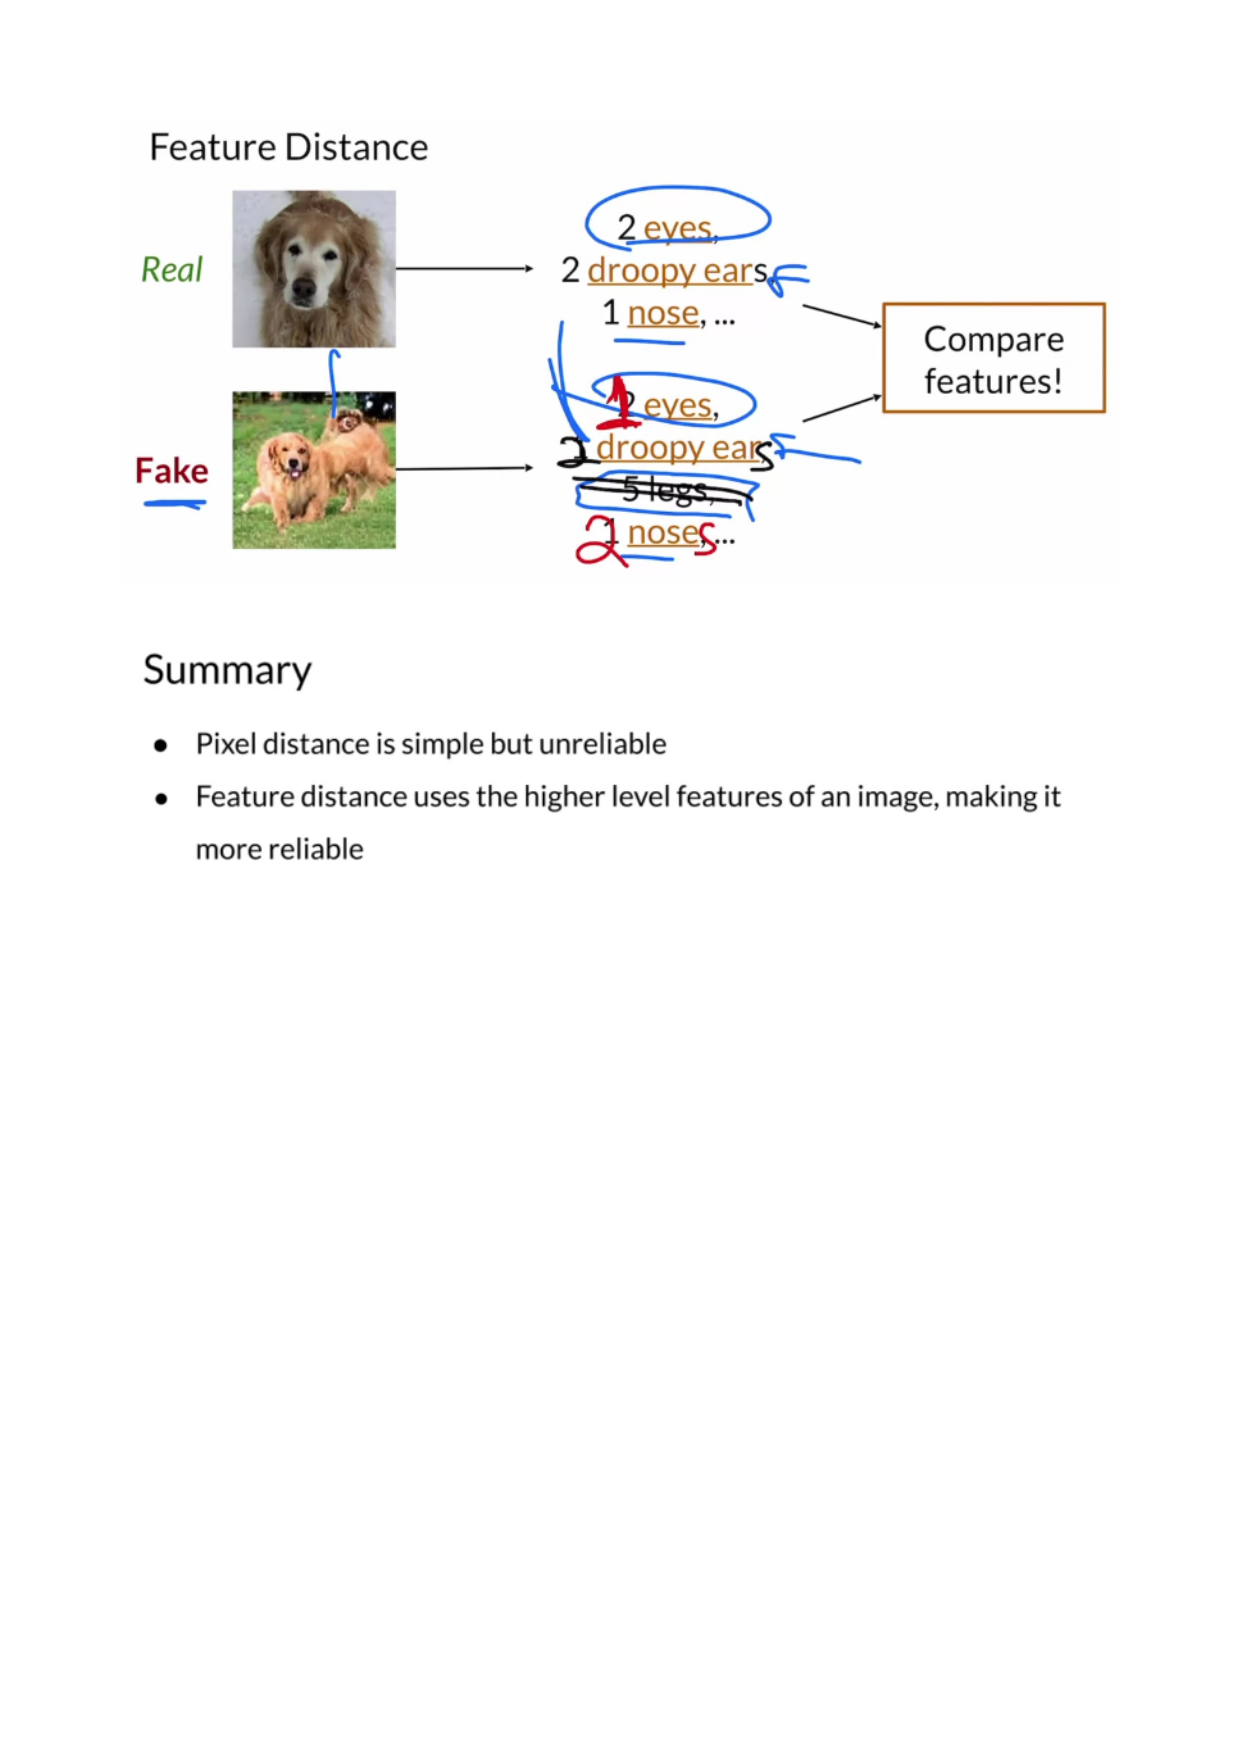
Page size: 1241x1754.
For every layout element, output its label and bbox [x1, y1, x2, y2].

picture [118, 118, 1123, 585]
picture [118, 641, 1123, 878]
